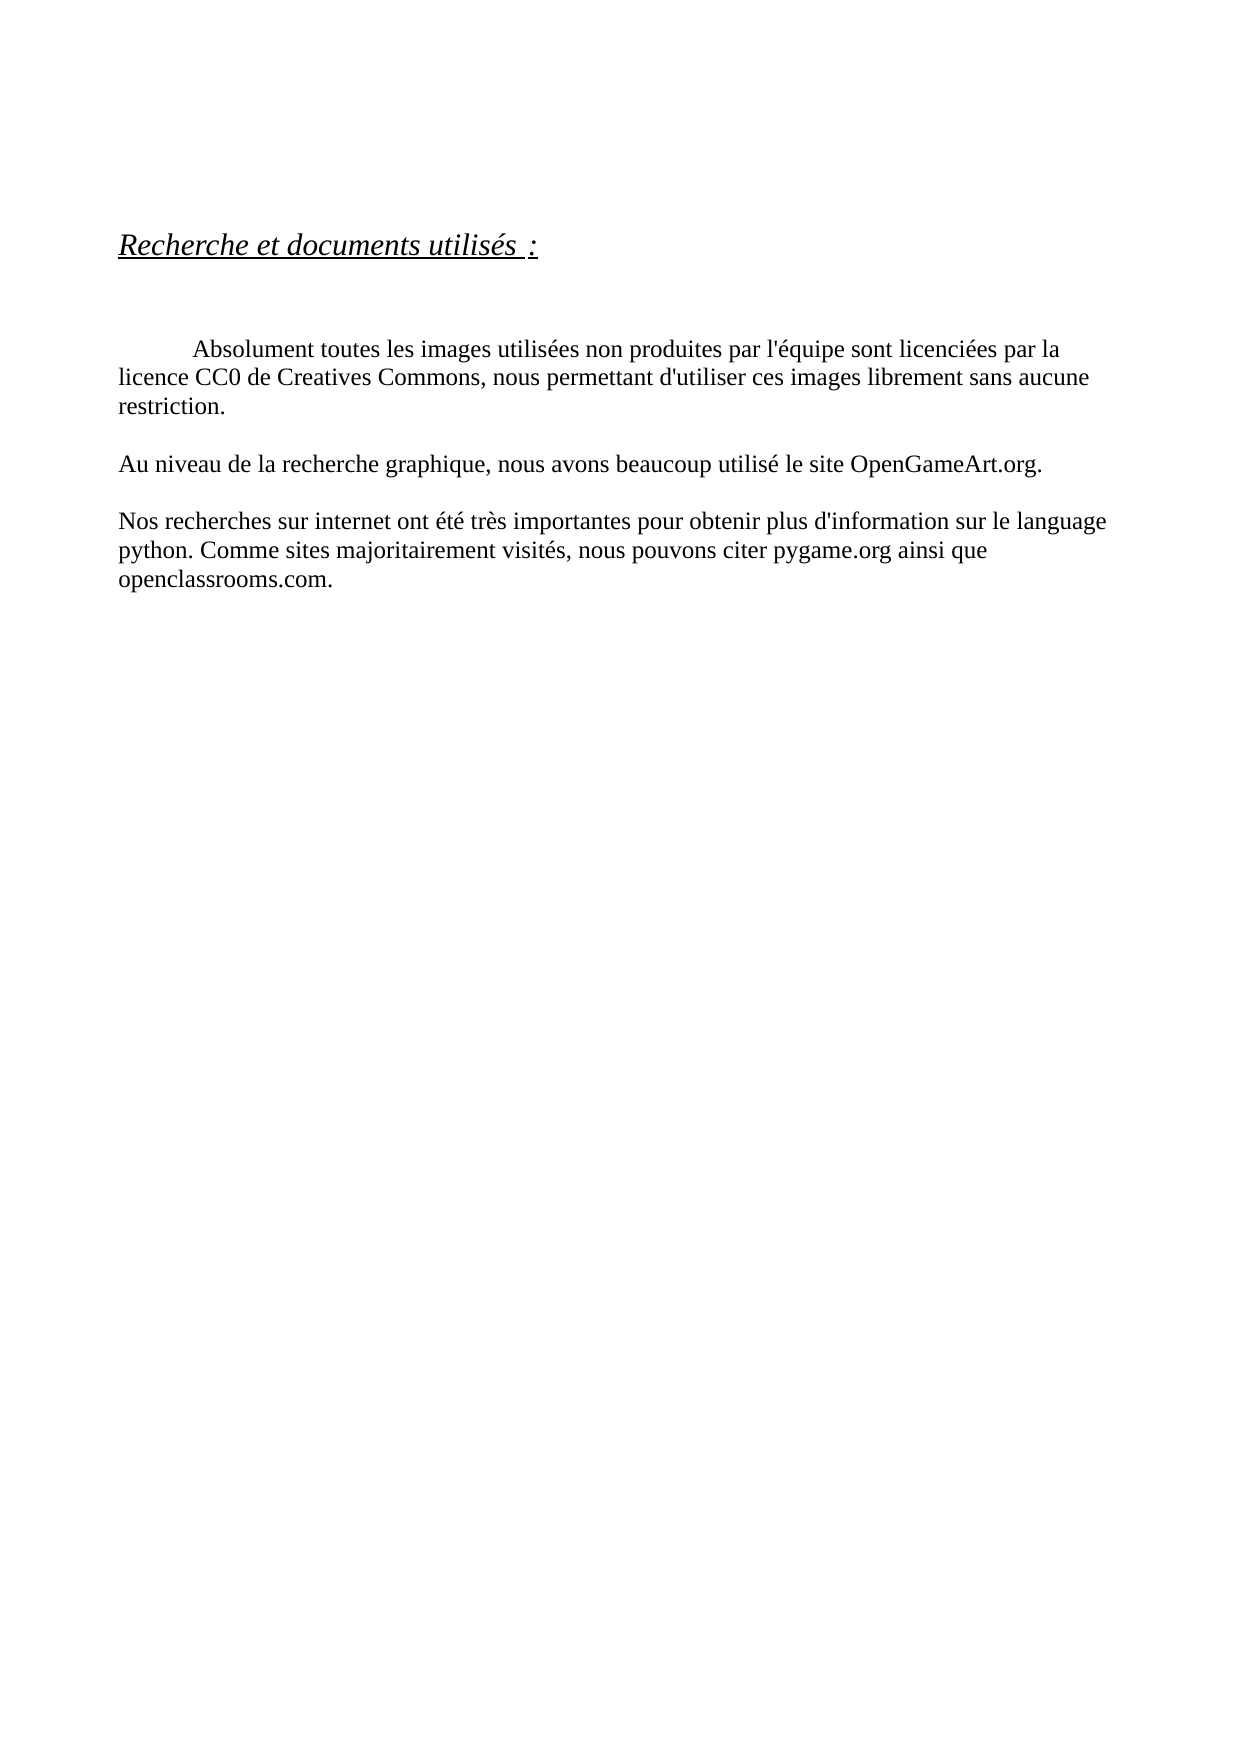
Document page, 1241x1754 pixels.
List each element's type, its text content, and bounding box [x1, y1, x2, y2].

text Absolument toutes les images utilisées non produites par l'équipe sont licenciées par la licence CC0 de Creatives Commons, nous permettant d'utiliser ces images librement sans aucune restriction. [118, 334, 1122, 420]
text Au niveau de la recherche graphique, nous avons beaucoup utilisé le site OpenGameArt.org. [118, 449, 1122, 477]
text Recherche et documents utilisés : [118, 226, 1122, 262]
text Nos recherches sur internet ont été très importantes pour obtenir plus d'information sur le language python. Comme sites majoritairement visités, nous pouvons citer pygame.org ainsi que openclassrooms.com. [118, 506, 1122, 592]
